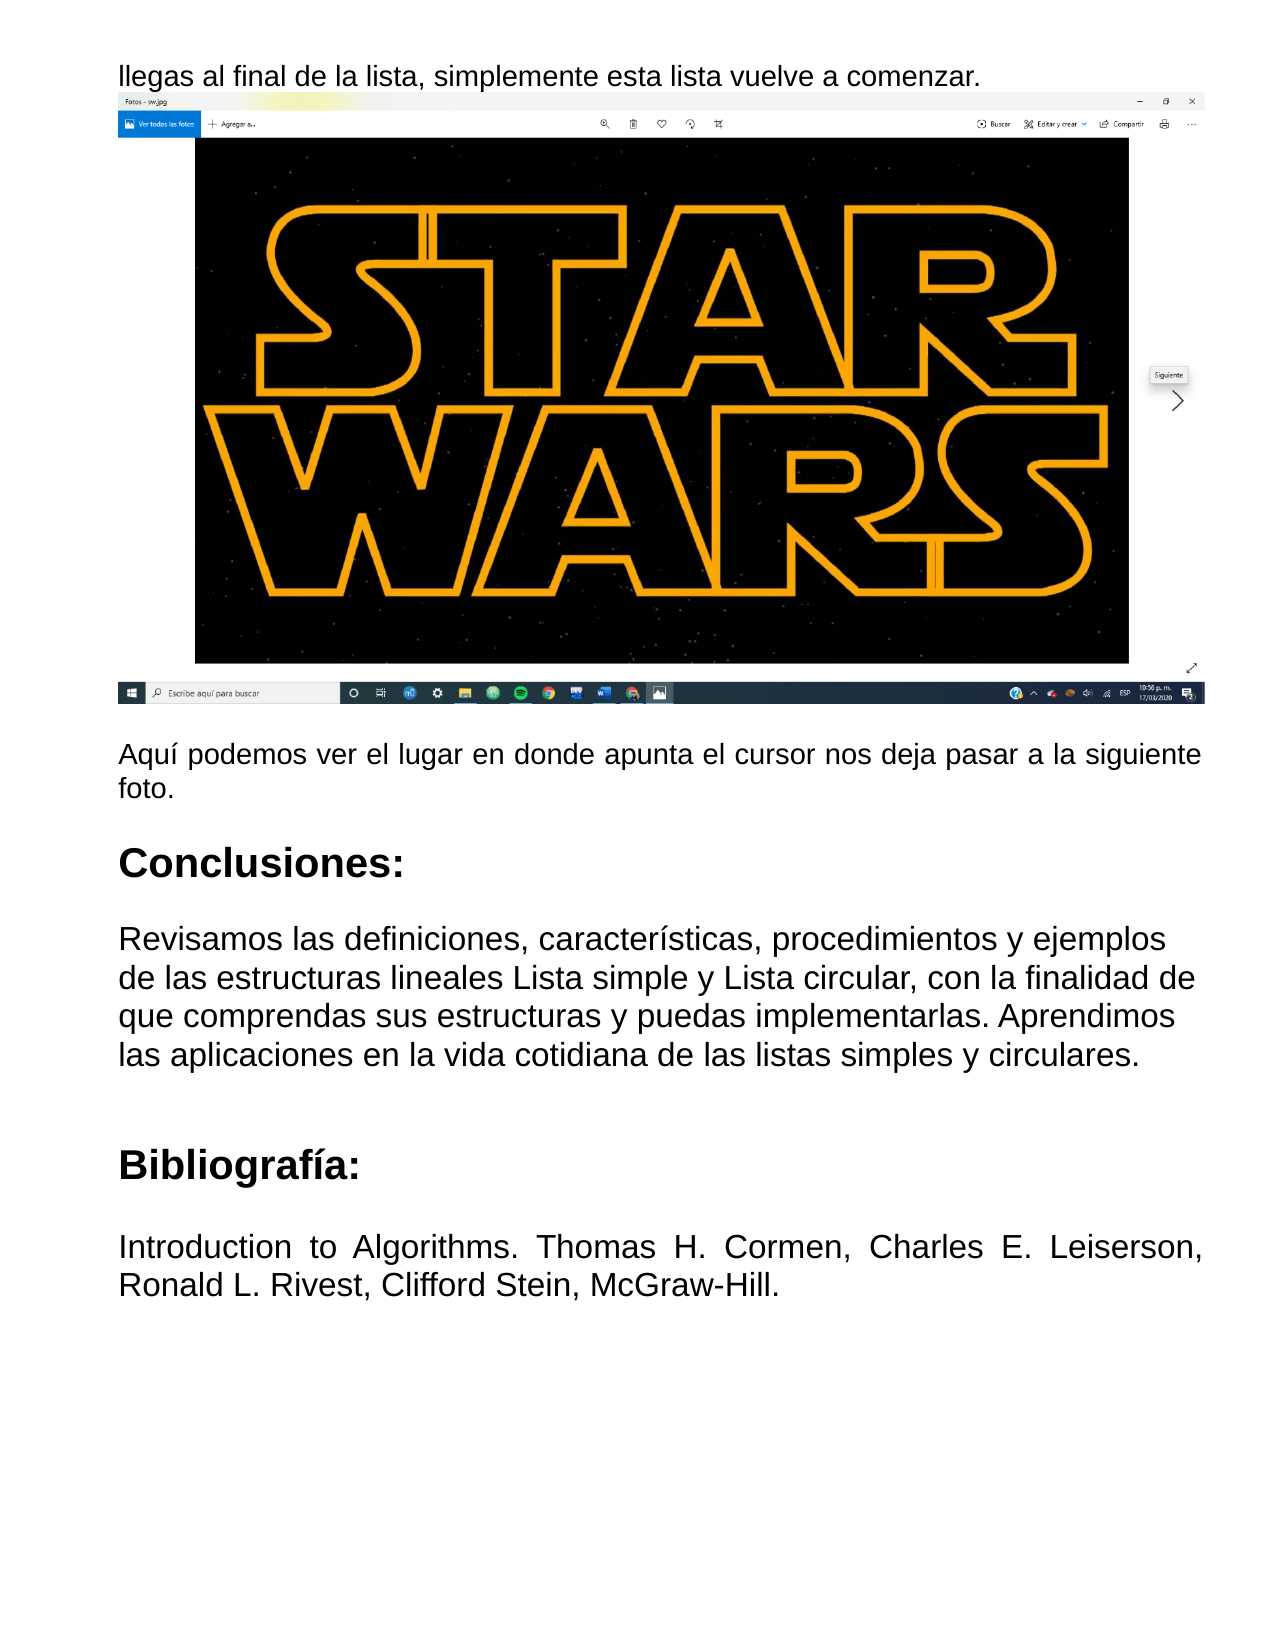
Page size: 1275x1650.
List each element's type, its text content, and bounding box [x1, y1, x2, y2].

text Bibliografía: [118, 1140, 1205, 1188]
text Introduction to Algorithms. Thomas H. Cormen, Charles E. Leiserson, Ronald L. Rivest, Clifford Stein, McGraw-Hill. [118, 1227, 1205, 1303]
text Aquí podemos ver el lugar en donde apunta el cursor nos deja pasar a la siguiente foto. [118, 737, 1205, 804]
text Revisamos las definiciones, características, procedimientos y ejemplos de las estructuras lineales Lista simple y Lista circular, con la finalidad de que comprendas sus estructuras y puedas implementarlas. Aprendimos las aplicaciones en la vida cotidiana de las listas simples y circulares. [118, 919, 1205, 1073]
text llegas al final de la lista, simplemente esta lista vuelve a comenzar. [118, 59, 1205, 92]
text Conclusiones: [118, 838, 1205, 886]
